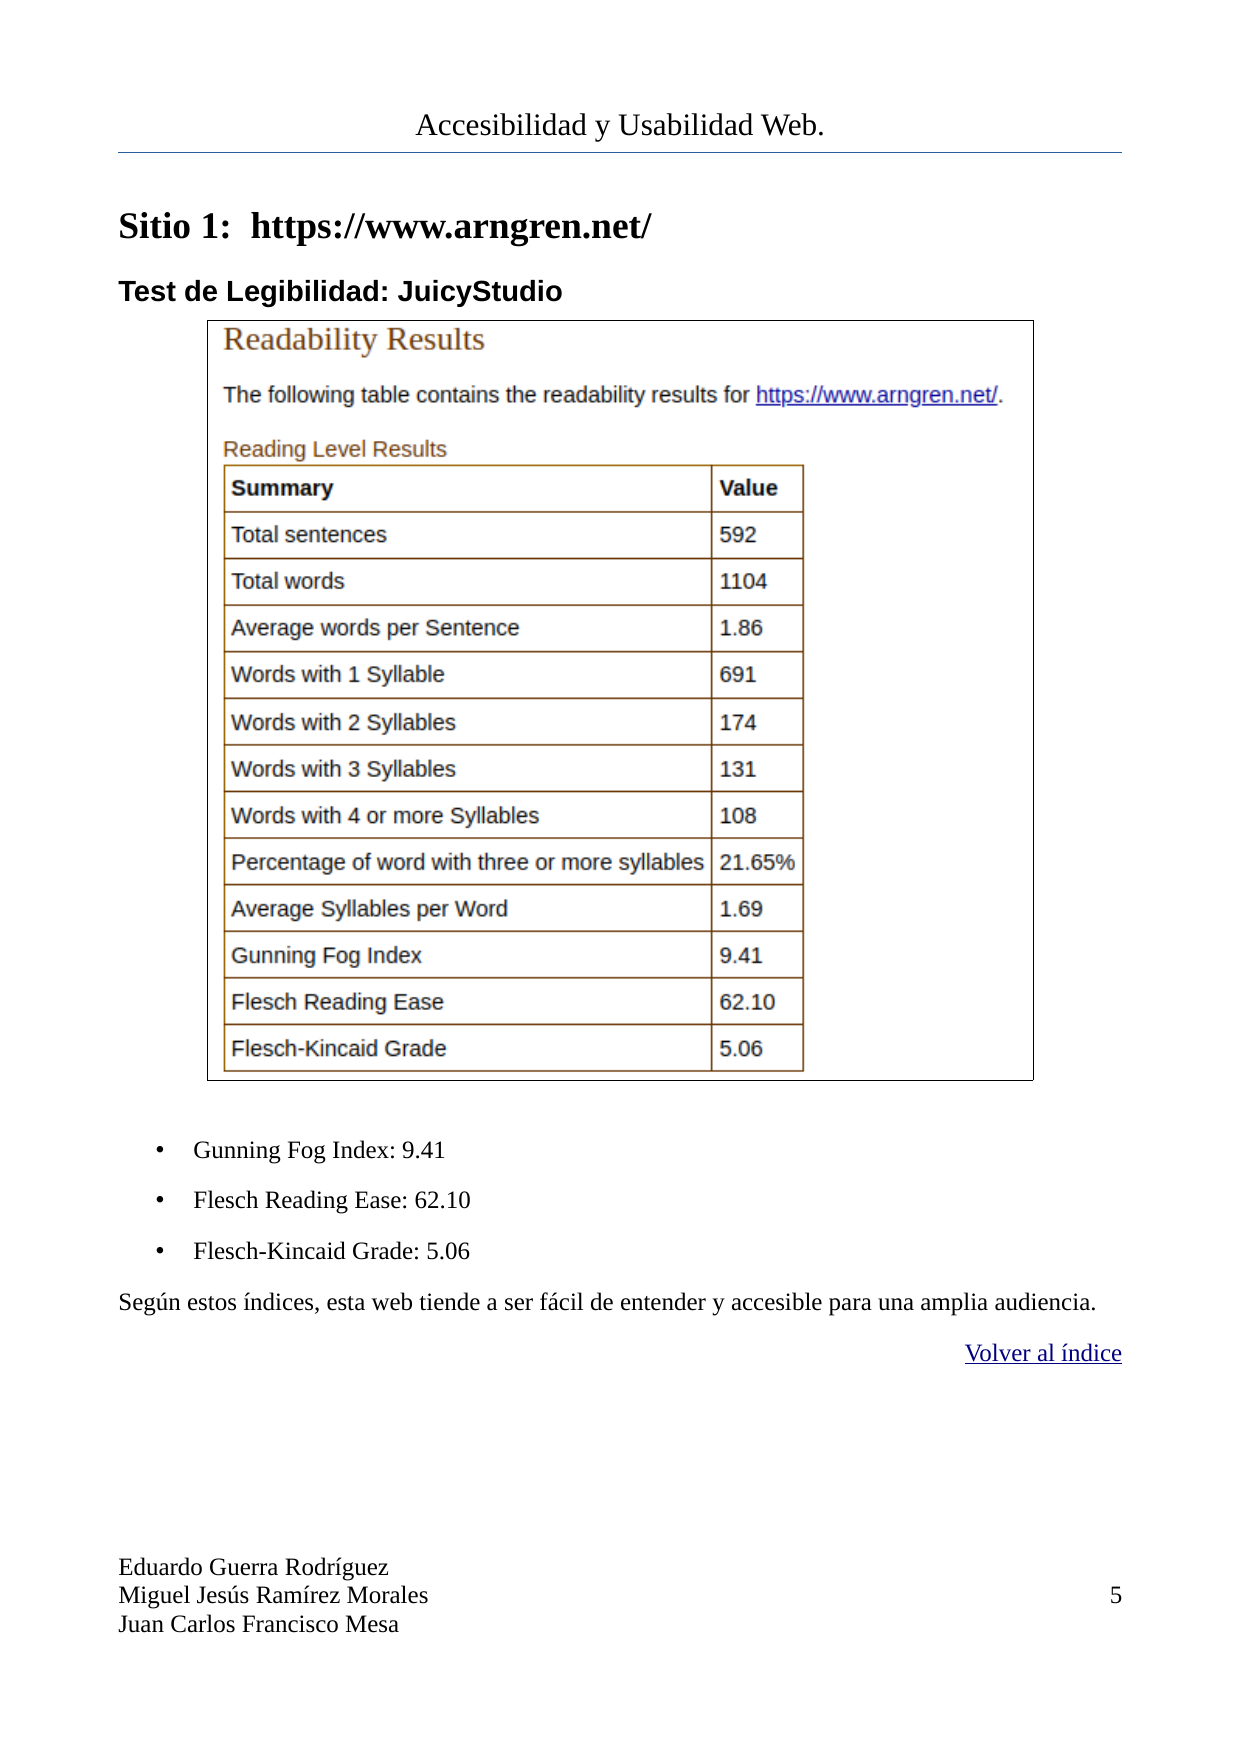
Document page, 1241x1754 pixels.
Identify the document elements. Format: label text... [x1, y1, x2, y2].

picture [210, 322, 1031, 1077]
text Según estos índices, esta web tiende a ser fácil de entender y accesible para una amplia audiencia. [118, 1287, 1122, 1316]
list Gunning Fog Index: 9.41 [156, 1135, 1122, 1163]
list Flesch-Kincaid Grade: 5.06 [156, 1236, 1122, 1265]
text Volver al índice [118, 1338, 1122, 1366]
subtitle Test de Legibilidad: JuicyStudio [118, 274, 1122, 307]
subtitle Sitio 1: https://www.arngren.net/ [118, 204, 1122, 247]
list Flesch Reading Ease: 62.10 [156, 1186, 1122, 1214]
